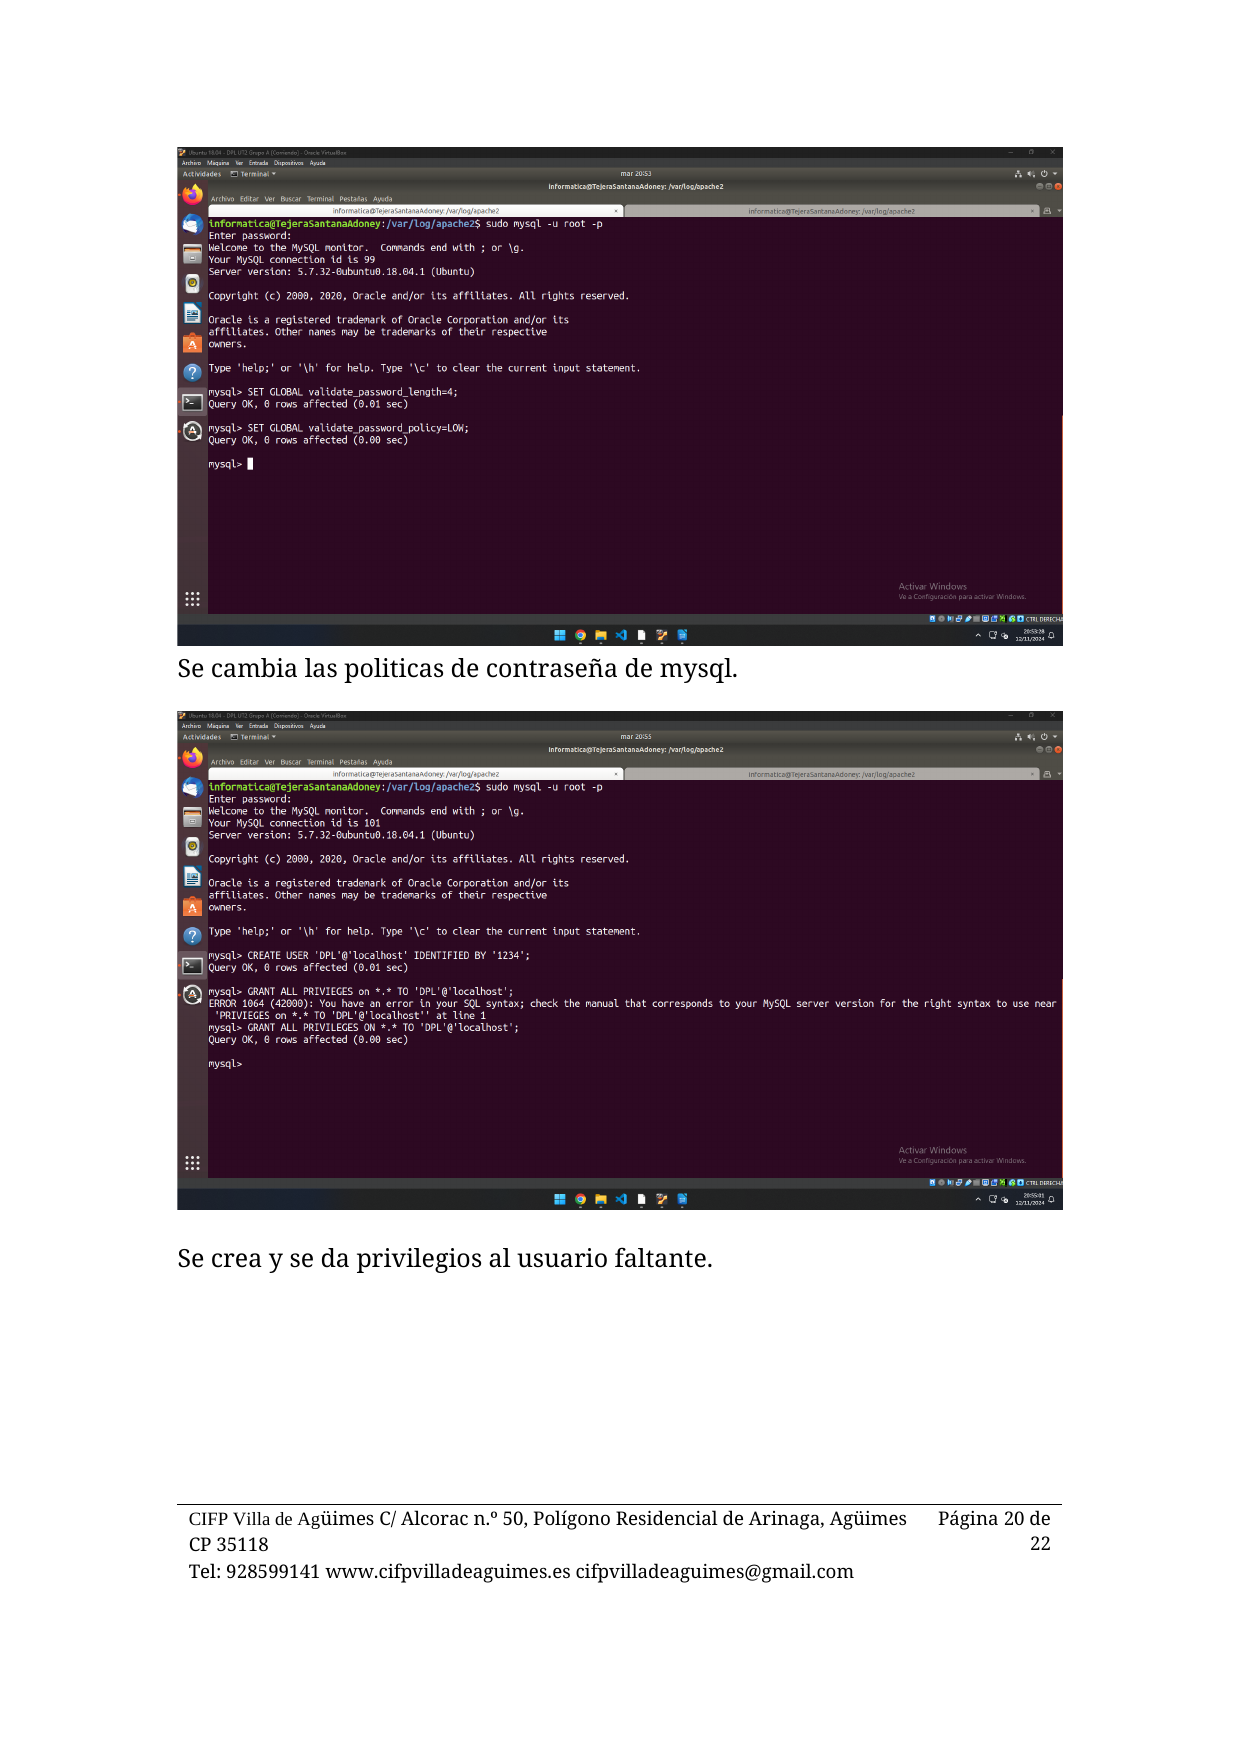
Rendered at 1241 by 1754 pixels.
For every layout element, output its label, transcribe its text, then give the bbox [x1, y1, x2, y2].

text Se crea y se da privilegios al usuario faltante. [177, 1210, 1063, 1274]
text Se cambia las politicas de contraseña de mysql. [177, 646, 1063, 685]
picture [177, 711, 1063, 1210]
picture [177, 147, 1063, 646]
